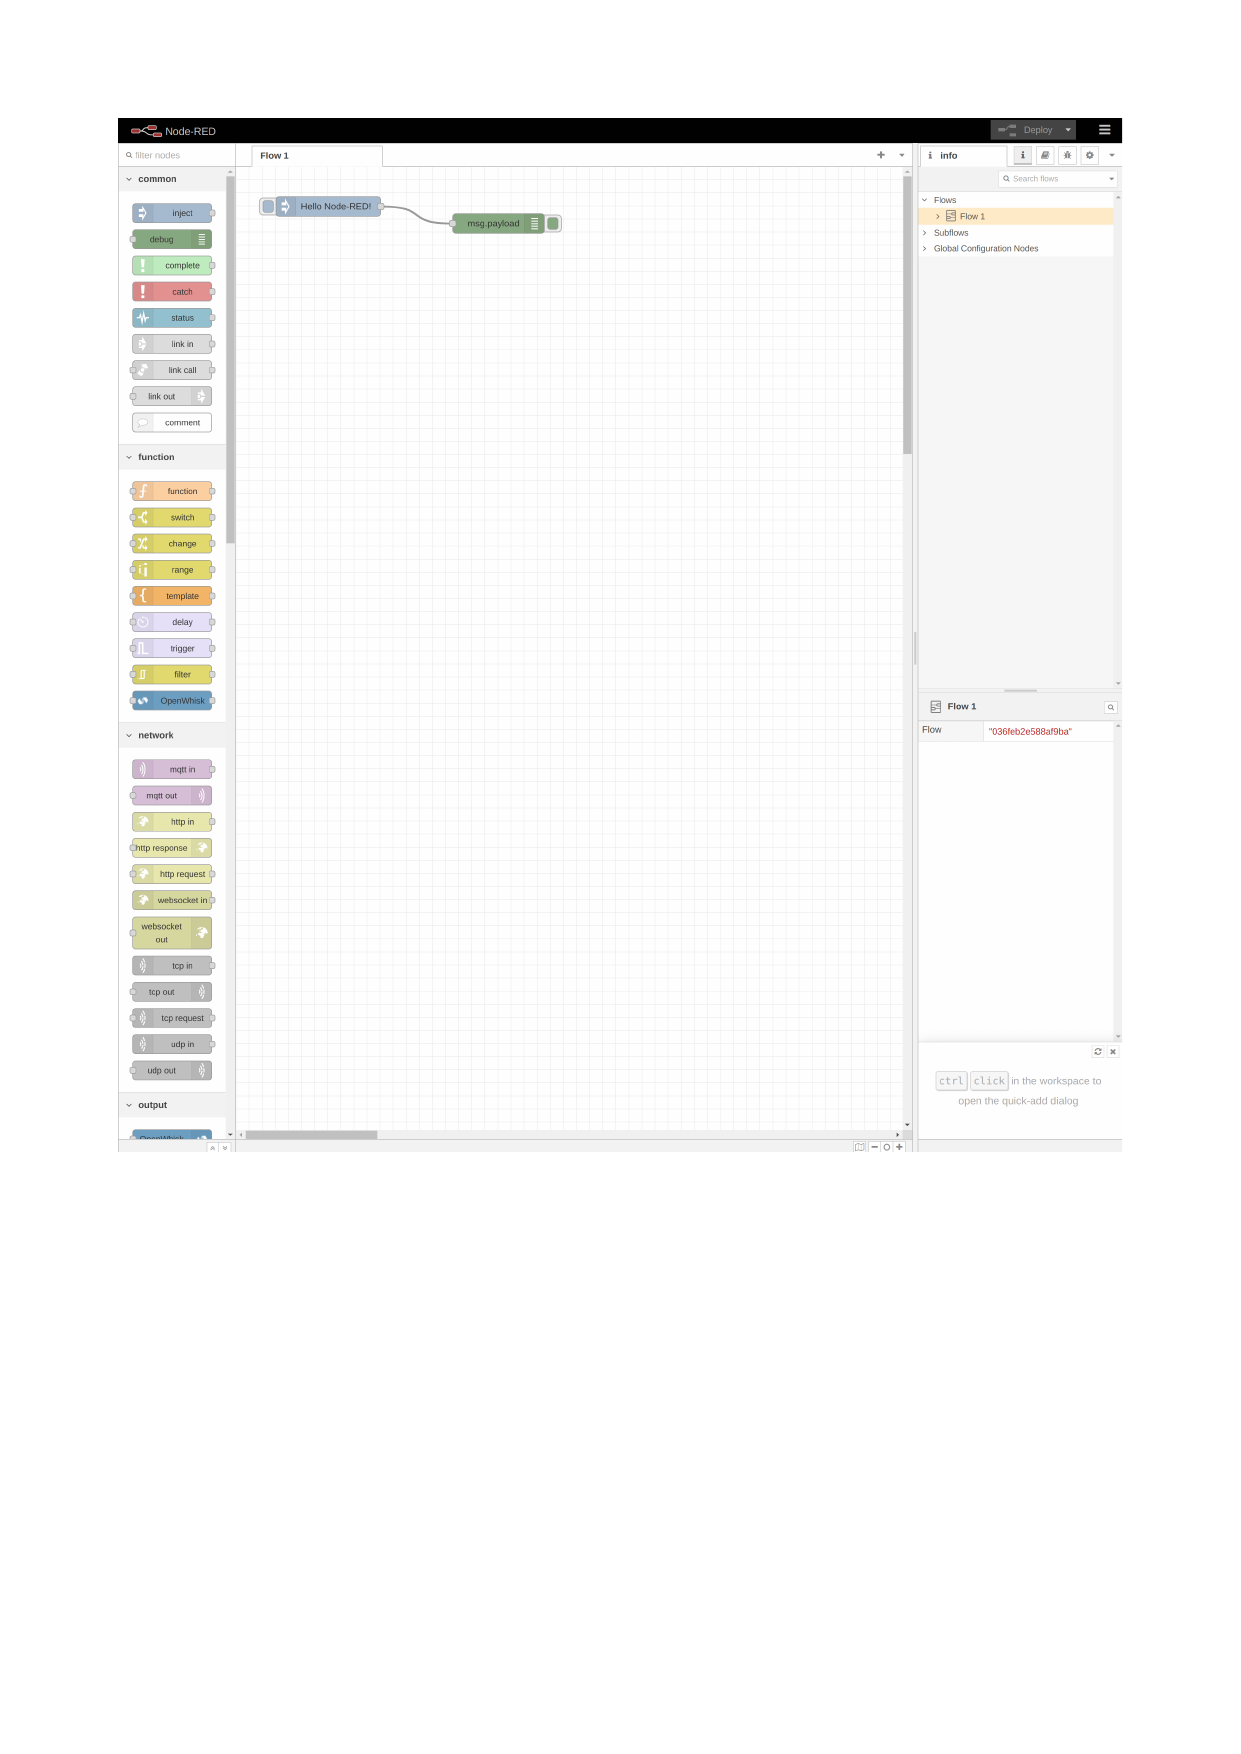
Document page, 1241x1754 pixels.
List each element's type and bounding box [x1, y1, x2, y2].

picture [118, 118, 1123, 1152]
